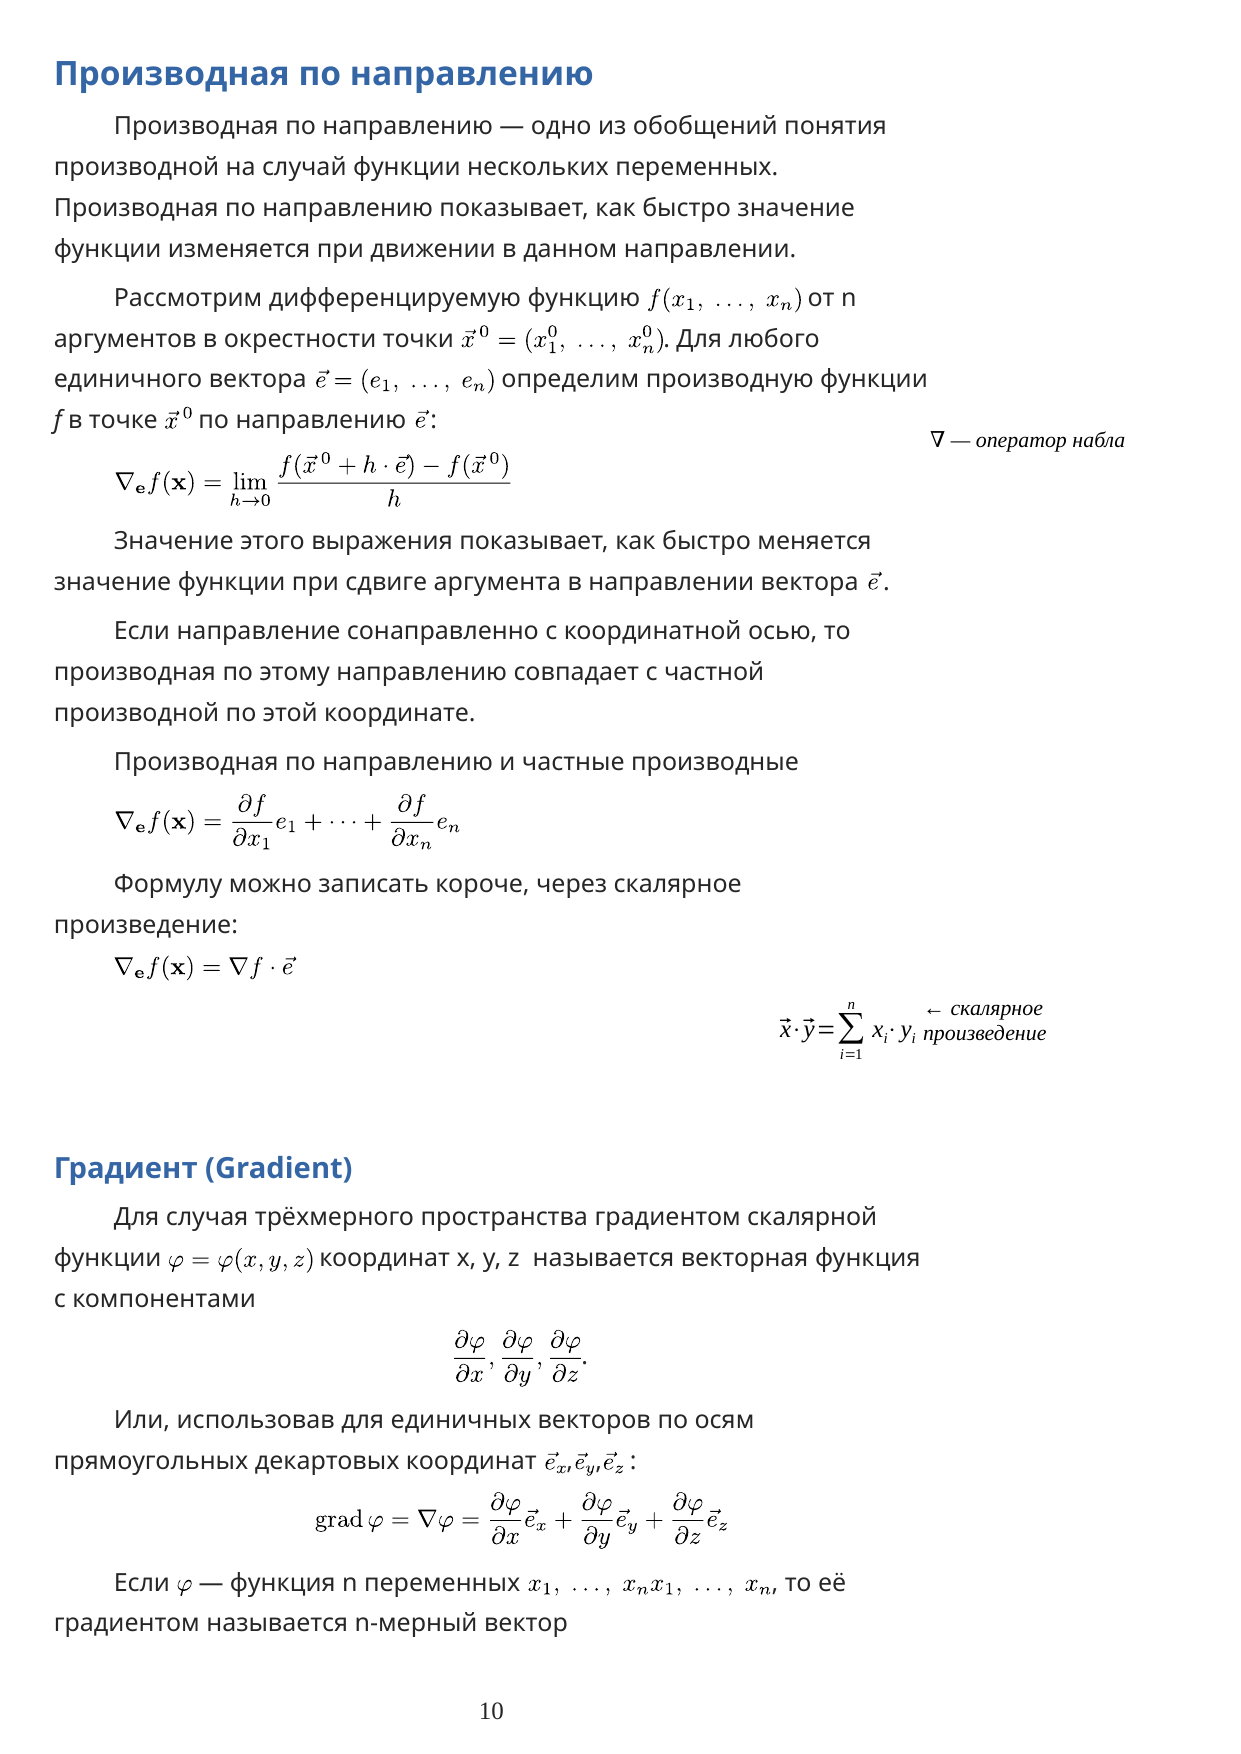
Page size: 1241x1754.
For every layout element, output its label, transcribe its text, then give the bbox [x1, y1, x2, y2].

text Для случая трёхмерного пространства градиентом скалярной функции координат x, y, z называется векторная функция с компонентами [53, 1199, 928, 1315]
text Значение этого выражения показывает, как быстро меняется значение функции при сдвиге аргумента в направлении вектора . [53, 523, 928, 598]
text . [53, 1330, 928, 1387]
text Рассмотрим дифференцируемую функцию от n аргументов в окрестности точки . Для любого единичного вектора определим производную функции f в точке по направлению : [53, 279, 928, 436]
text Если направление сонаправленно с координатной осью, то производная по этому направлению совпадает с частной производной по этой координате. [53, 613, 928, 729]
subtitle Производная по направлению [53, 49, 928, 95]
subtitle Градиент (Gradient) [53, 1147, 928, 1187]
text Производная по направлению — одно из обобщений понятия производной на случай функции нескольких переменных. Производная по направлению показывает, как быстро значение функции изменяется при движении в данном направлении. [53, 108, 928, 264]
text Формулу можно записать короче, через скалярное произведение: [53, 866, 928, 941]
text Производная по направлению и частные производные [53, 744, 928, 778]
text Если — функция n переменных , то её градиентом называется n-мерный вектор [53, 1564, 928, 1639]
text Или, использовав для единичных векторов по осям прямоугольных декартовых координат ,, : [53, 1402, 928, 1477]
